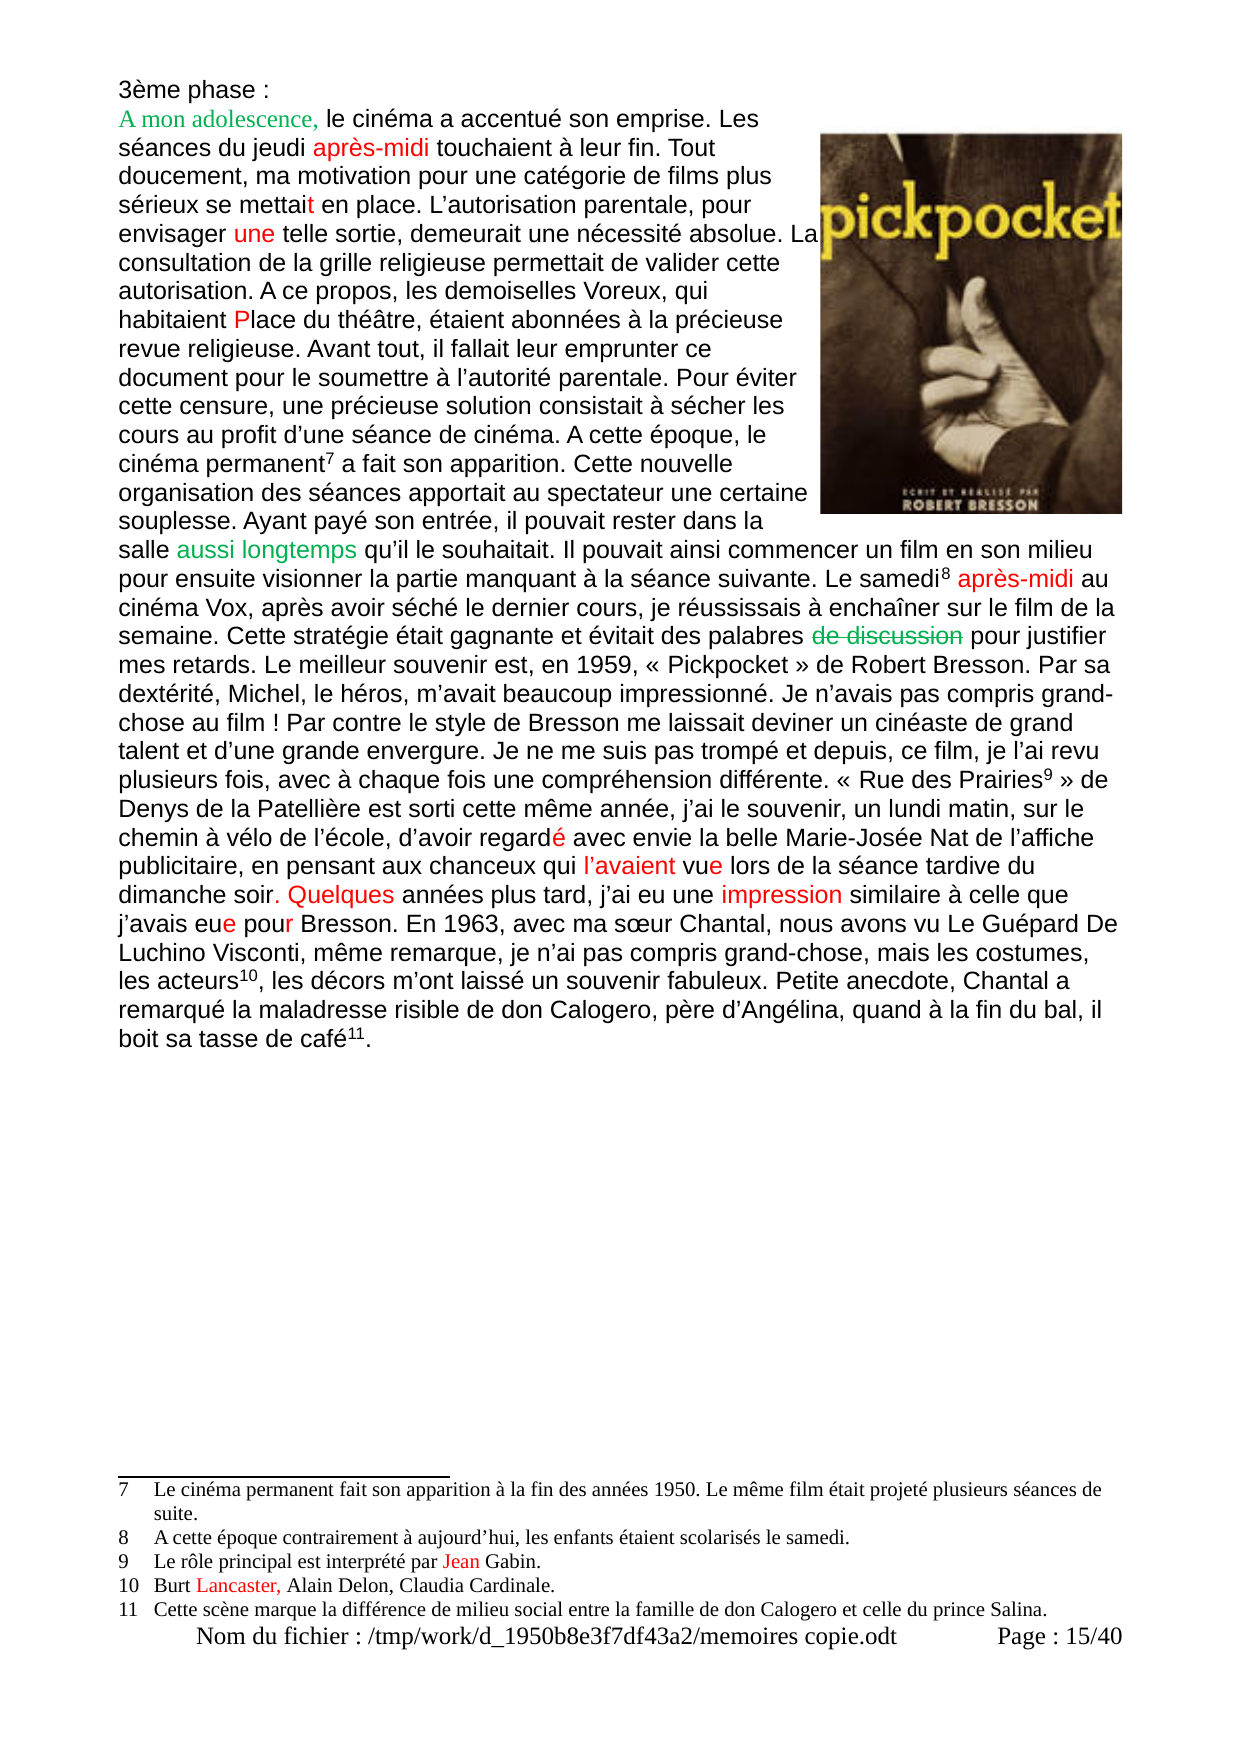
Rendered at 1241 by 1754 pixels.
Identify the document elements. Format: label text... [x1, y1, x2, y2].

text Le rôle principal est interprété par Jean Gabin. [118, 1521, 1122, 1544]
text Cette scène marque la différence de milieu social entre la famille de don Calogero et celle du prince Salina. [118, 1569, 1122, 1593]
text 3ème phase : [118, 75, 1122, 104]
text Le cinéma permanent fait son apparition à la fin des années 1950. Le même film était projeté plusieurs séances de suite. [118, 1448, 1122, 1496]
text A mon adolescence, le cinéma a accentué son emprise. Les séances du jeudi après-midi touchaient à leur fin. Tout doucement, ma motivation pour une catégorie de films plus sérieux se mettait en place. L’autorisation parentale, pour envisager une telle sortie, demeurait une nécessité absolue. La consultation de la grille religieuse permettait de valider cette autorisation. A ce propos, les demoiselles Voreux, qui habitaient Place du théâtre, étaient abonnées à la précieuse revue religieuse. Avant tout, il fallait leur emprunter ce document pour le soumettre à l’autorité parentale. Pour éviter cette censure, une précieuse solution consistait à sécher les cours au profit d’une séance de cinéma. A cette époque, le cinéma permanent a fait son apparition. Cette nouvelle organisation des séances apportait au spectateur une certaine souplesse. Ayant payé son entrée, il pouvait rester dans la salle aussi longtemps qu’il le souhaitait. Il pouvait ainsi commencer un film en son milieu pour ensuite visionner la partie manquant à la séance suivante. Le samedi après-midi au cinéma Vox, après avoir séché le dernier cours, je réussissais à enchaîner sur le film de la semaine. Cette stratégie était gagnante et évitait des palabres de discussion pour justifier mes retards. Le meilleur souvenir est, en 1959, « Pickpocket » de Robert Bresson. Par sa dextérité, Michel, le héros, m’avait beaucoup impressionné. Je n’avais pas compris grand-chose au film ! Par contre le style de Bresson me laissait deviner un cinéaste de grand talent et d’une grande envergure. Je ne me suis pas trompé et depuis, ce film, je l’ai revu plusieurs fois, avec à chaque fois une compréhension différente. « Rue des Prairies » de Denys de la Patellière est sorti cette même année, j’ai le souvenir, un lundi matin, sur le chemin à vélo de l’école, d’avoir regardé avec envie la belle Marie-Josée Nat de l’affiche publicitaire, en pensant aux chanceux qui l’avaient vue lors de la séance tardive du dimanche soir. Quelques années plus tard, j’ai eu une impression similaire à celle que j’avais eue pour Bresson. En 1963, avec ma sœur Chantal, nous avons vu Le Guépard De Luchino Visconti, même remarque, je n’ai pas compris grand-chose, mais les costumes, les acteurs, les décors m’ont laissé un souvenir fabuleux. Petite anecdote, Chantal a remarqué la maladresse risible de don Calogero, père d’Angélina, quand à la fin du bal, il boit sa tasse de café. [118, 104, 1122, 1053]
text A cette époque contrairement à aujourd’hui, les enfants étaient scolarisés le samedi. [118, 1496, 1122, 1521]
text Burt Lancaster, Alain Delon, Claudia Cardinale. [118, 1544, 1122, 1569]
text Illustration 23: [820, 104, 1122, 127]
